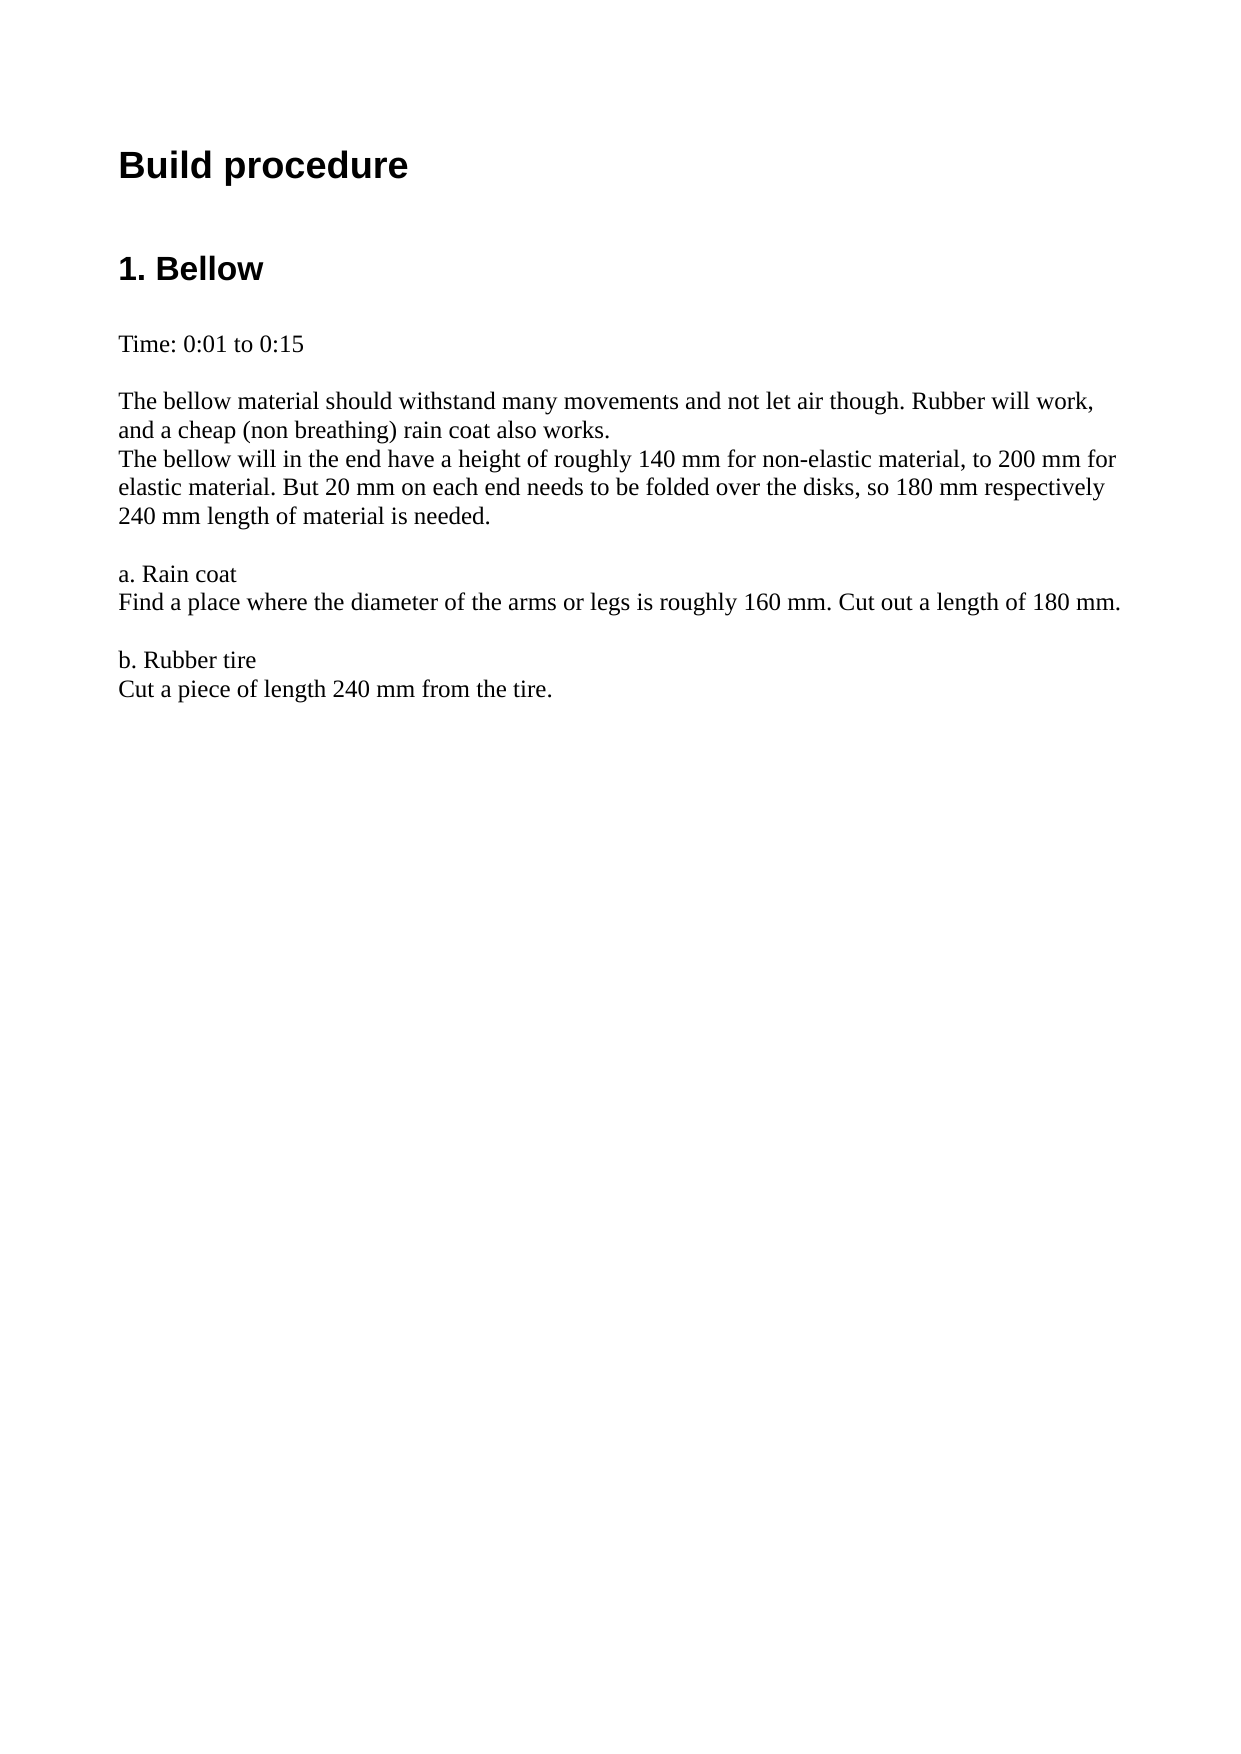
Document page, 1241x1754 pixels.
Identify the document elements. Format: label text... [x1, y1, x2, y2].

subtitle Build procedure [118, 143, 1122, 187]
text Find a place where the diameter of the arms or legs is roughly 160 mm. Cut out a length of 180 mm. [118, 587, 1122, 616]
text Time: 0:01 to 0:15 [118, 329, 1122, 357]
text a. Rain coat [118, 559, 1122, 587]
text b. Rubber tire [118, 645, 1122, 674]
text The bellow will in the end have a height of roughly 140 mm for non-elastic material, to 200 mm for elastic material. But 20 mm on each end needs to be folded over the disks, so 180 mm respectively 240 mm length of material is needed. [118, 444, 1122, 530]
subtitle 1. Bellow [118, 249, 1122, 287]
text Cut a piece of length 240 mm from the tire. [118, 674, 1122, 702]
text The bellow material should withstand many movements and not let air though. Rubber will work, and a cheap (non breathing) rain coat also works. [118, 386, 1122, 444]
